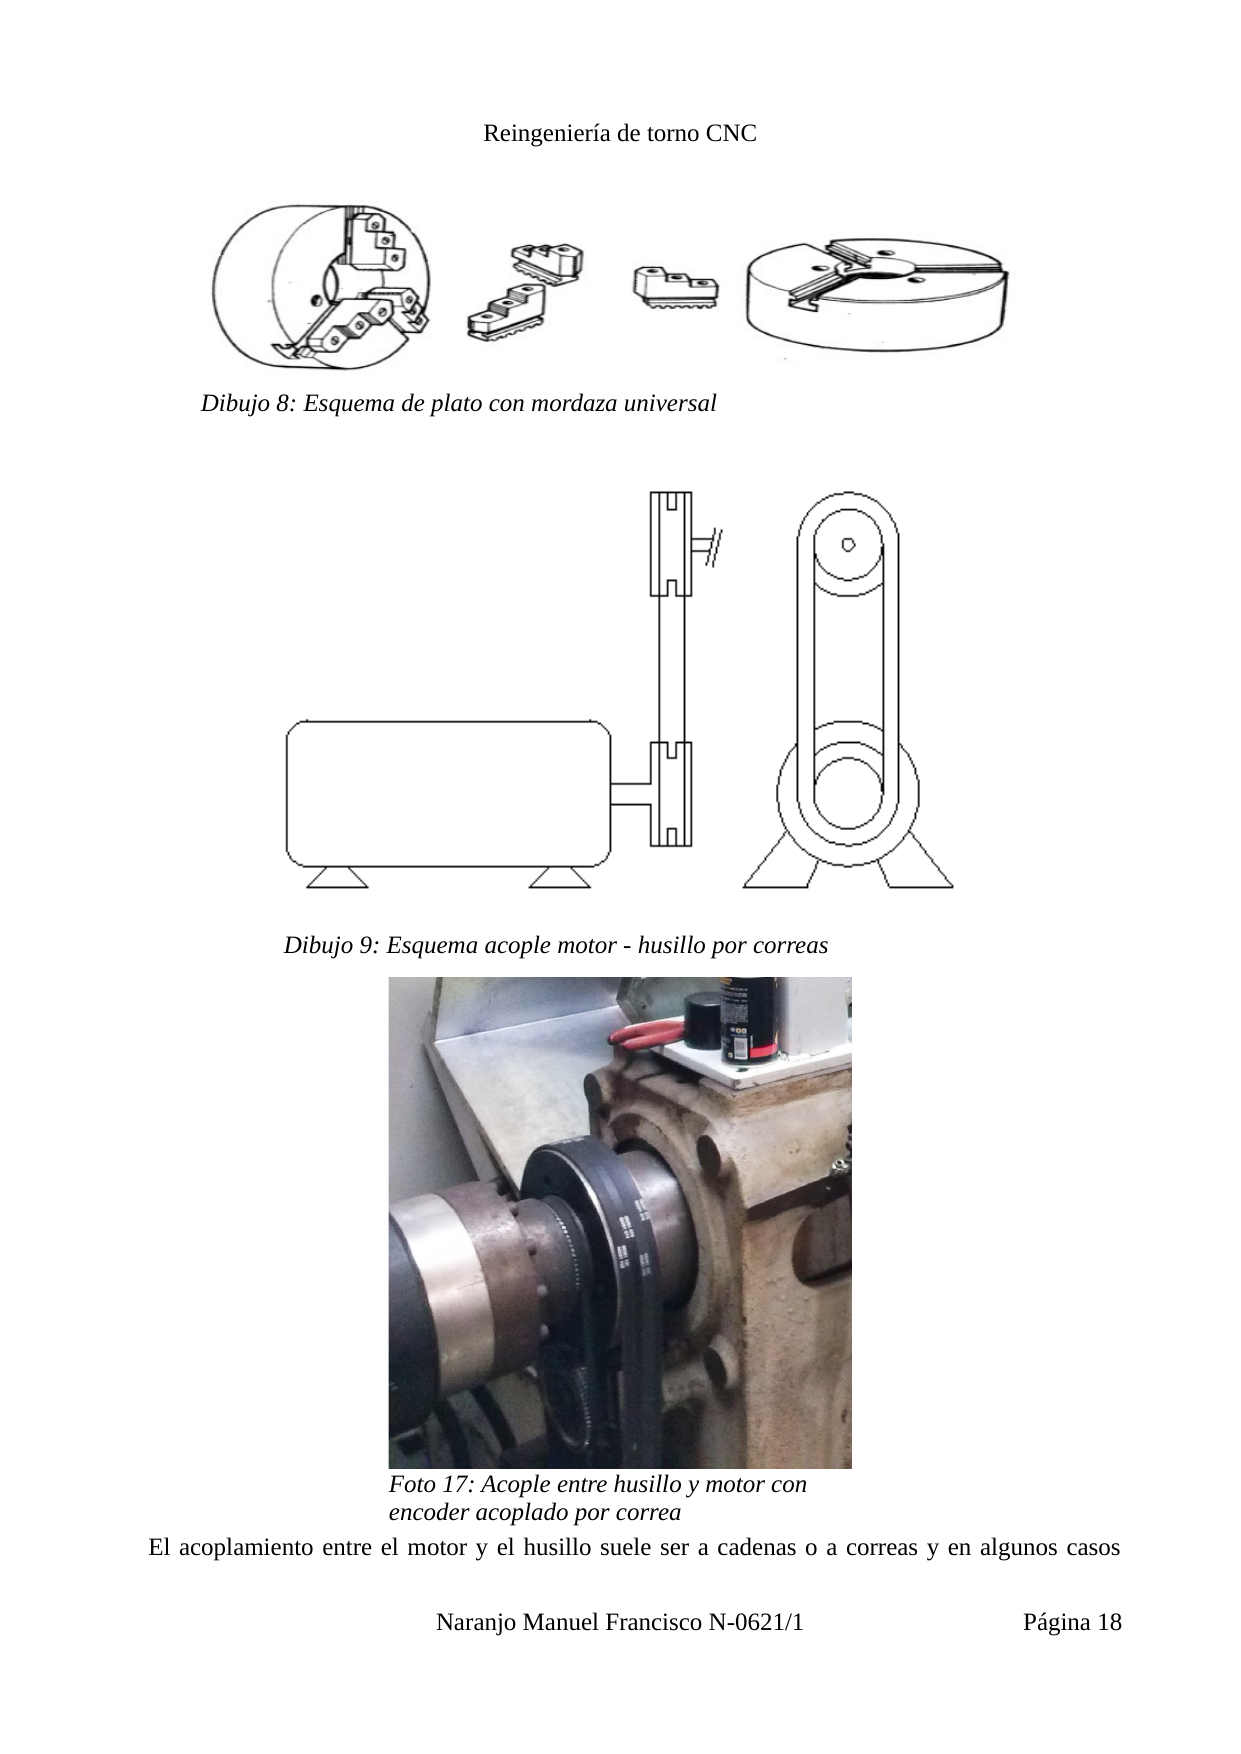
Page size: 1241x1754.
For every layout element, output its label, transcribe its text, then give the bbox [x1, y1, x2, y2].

picture [200, 190, 1040, 388]
text Dibujo 9: Esquema acople motor - husillo por correas [284, 930, 957, 959]
picture [388, 977, 852, 1469]
text El acoplamiento entre el motor y el husillo suele ser a cadenas o a correas y en algunos casos [118, 1532, 1122, 1561]
picture [283, 435, 957, 930]
text Dibujo 8: Esquema de plato con mordaza universal [201, 388, 1040, 417]
text Foto 17: Acople entre husillo y motor con encoder acoplado por correa [389, 1469, 852, 1526]
